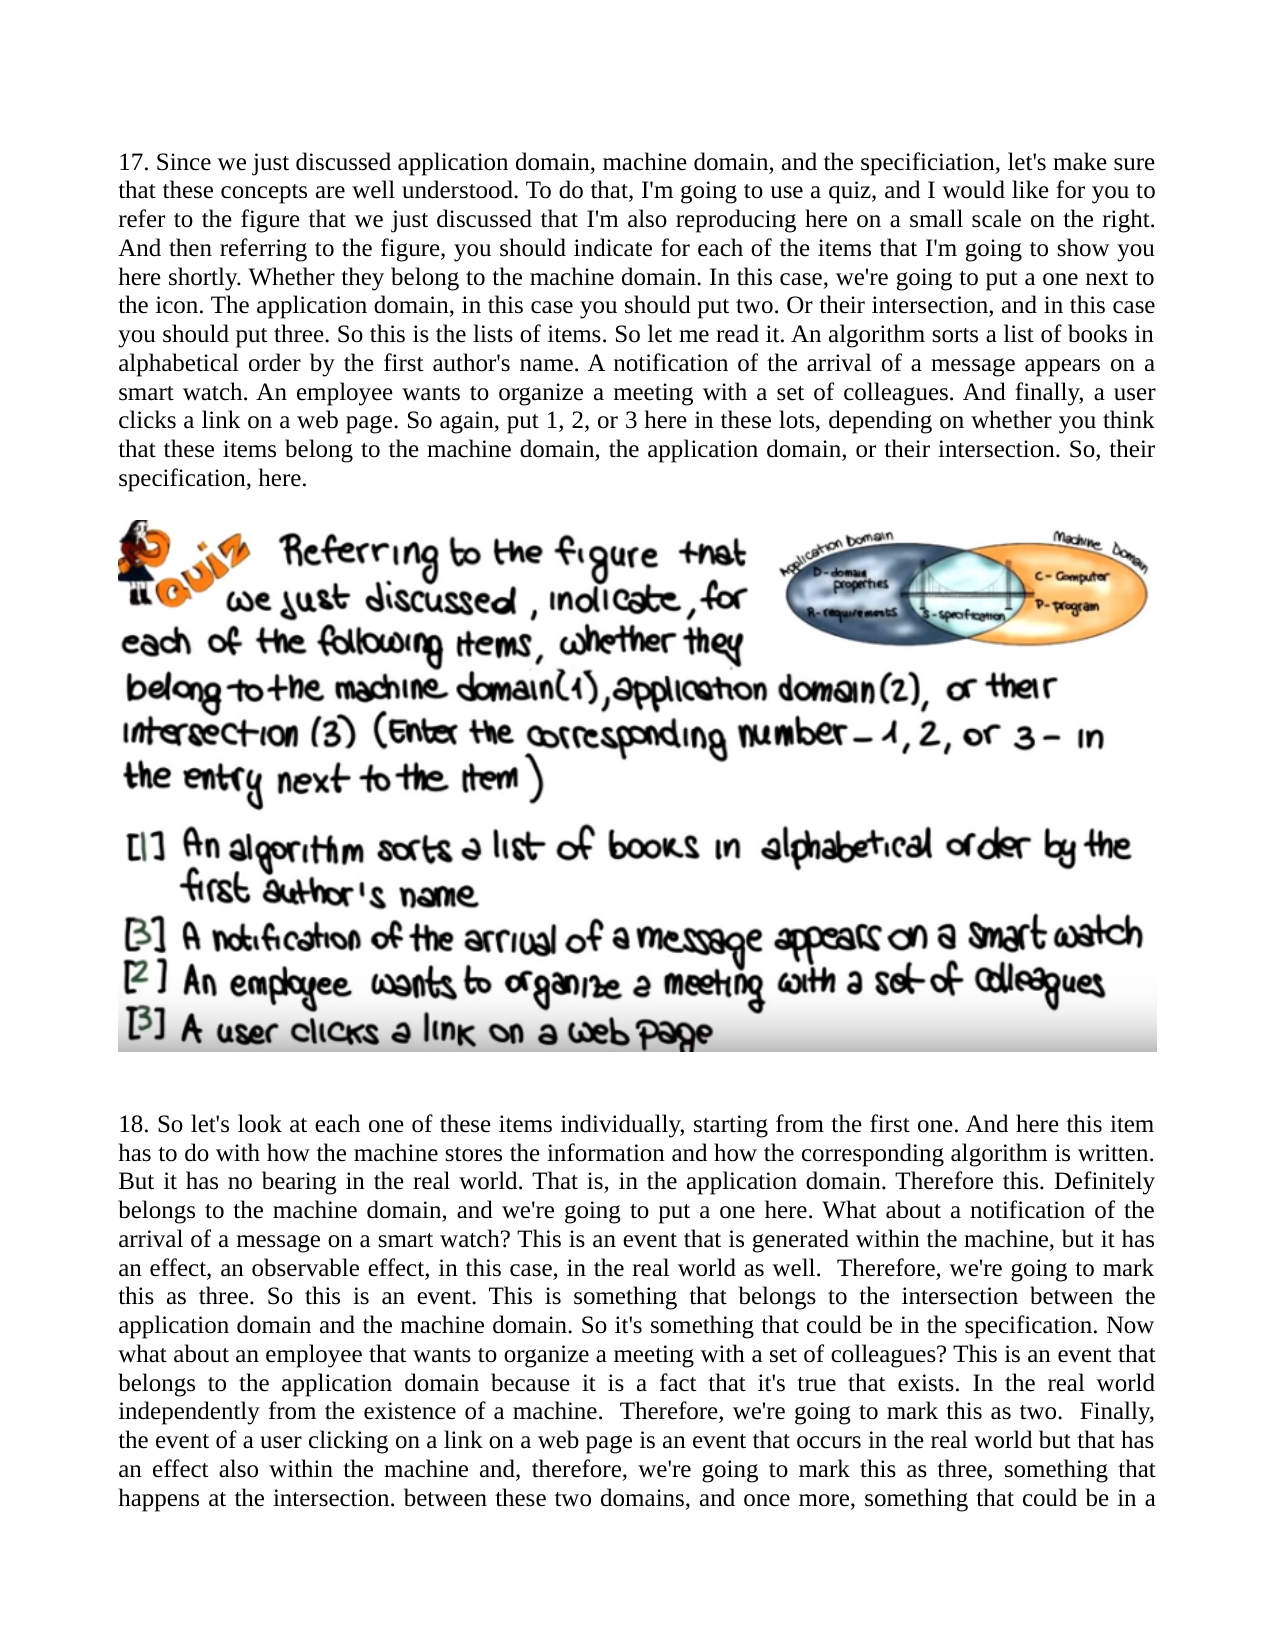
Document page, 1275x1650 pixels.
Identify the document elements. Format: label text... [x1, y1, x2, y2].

text 18. So let's look at each one of these items individually, starting from the first one. And here this item has to do with how the machine stores the information and how the corresponding algorithm is written. But it has no bearing in the real world. That is, in the application domain. Therefore this. Definitely belongs to the machine domain, and we're going to put a one here. What about a notification of the arrival of a message on a smart watch? This is an event that is generated within the machine, but it has an effect, an observable effect, in this case, in the real world as well. Therefore, we're going to mark this as three. So this is an event. This is something that belongs to the intersection between the application domain and the machine domain. So it's something that could be in the specification. Now what about an employee that wants to organize a meeting with a set of colleagues? This is an event that belongs to the application domain because it is a fact that it's true that exists. In the real world independently from the existence of a machine. Therefore, we're going to mark this as two. Finally, the event of a user clicking on a link on a web page is an event that occurs in the real world but that has an effect also within the machine and, therefore, we're going to mark this as three, something that happens at the intersection. between these two domains, and once more, something that could be in a [118, 1109, 1157, 1511]
picture [118, 520, 1157, 1052]
text 17. Since we just discussed application domain, machine domain, and the specificiation, let's make sure that these concepts are well understood. To do that, I'm going to use a quiz, and I would like for you to refer to the figure that we just discussed that I'm also reproducing here on a small scale on the right. And then referring to the figure, you should indicate for each of the items that I'm going to show you here shortly. Whether they belong to the machine domain. In this case, we're going to put a one next to the icon. The application domain, in this case you should put two. Or their intersection, and in this case you should put three. So this is the lists of items. So let me read it. An algorithm sorts a list of books in alphabetical order by the first author's name. A notification of the arrival of a message appears on a smart watch. An employee wants to organize a meeting with a set of colleagues. And finally, a user clicks a link on a web page. So again, put 1, 2, or 3 here in these lots, depending on whether you think that these items belong to the machine domain, the application domain, or their intersection. So, their specification, here. [118, 147, 1157, 492]
